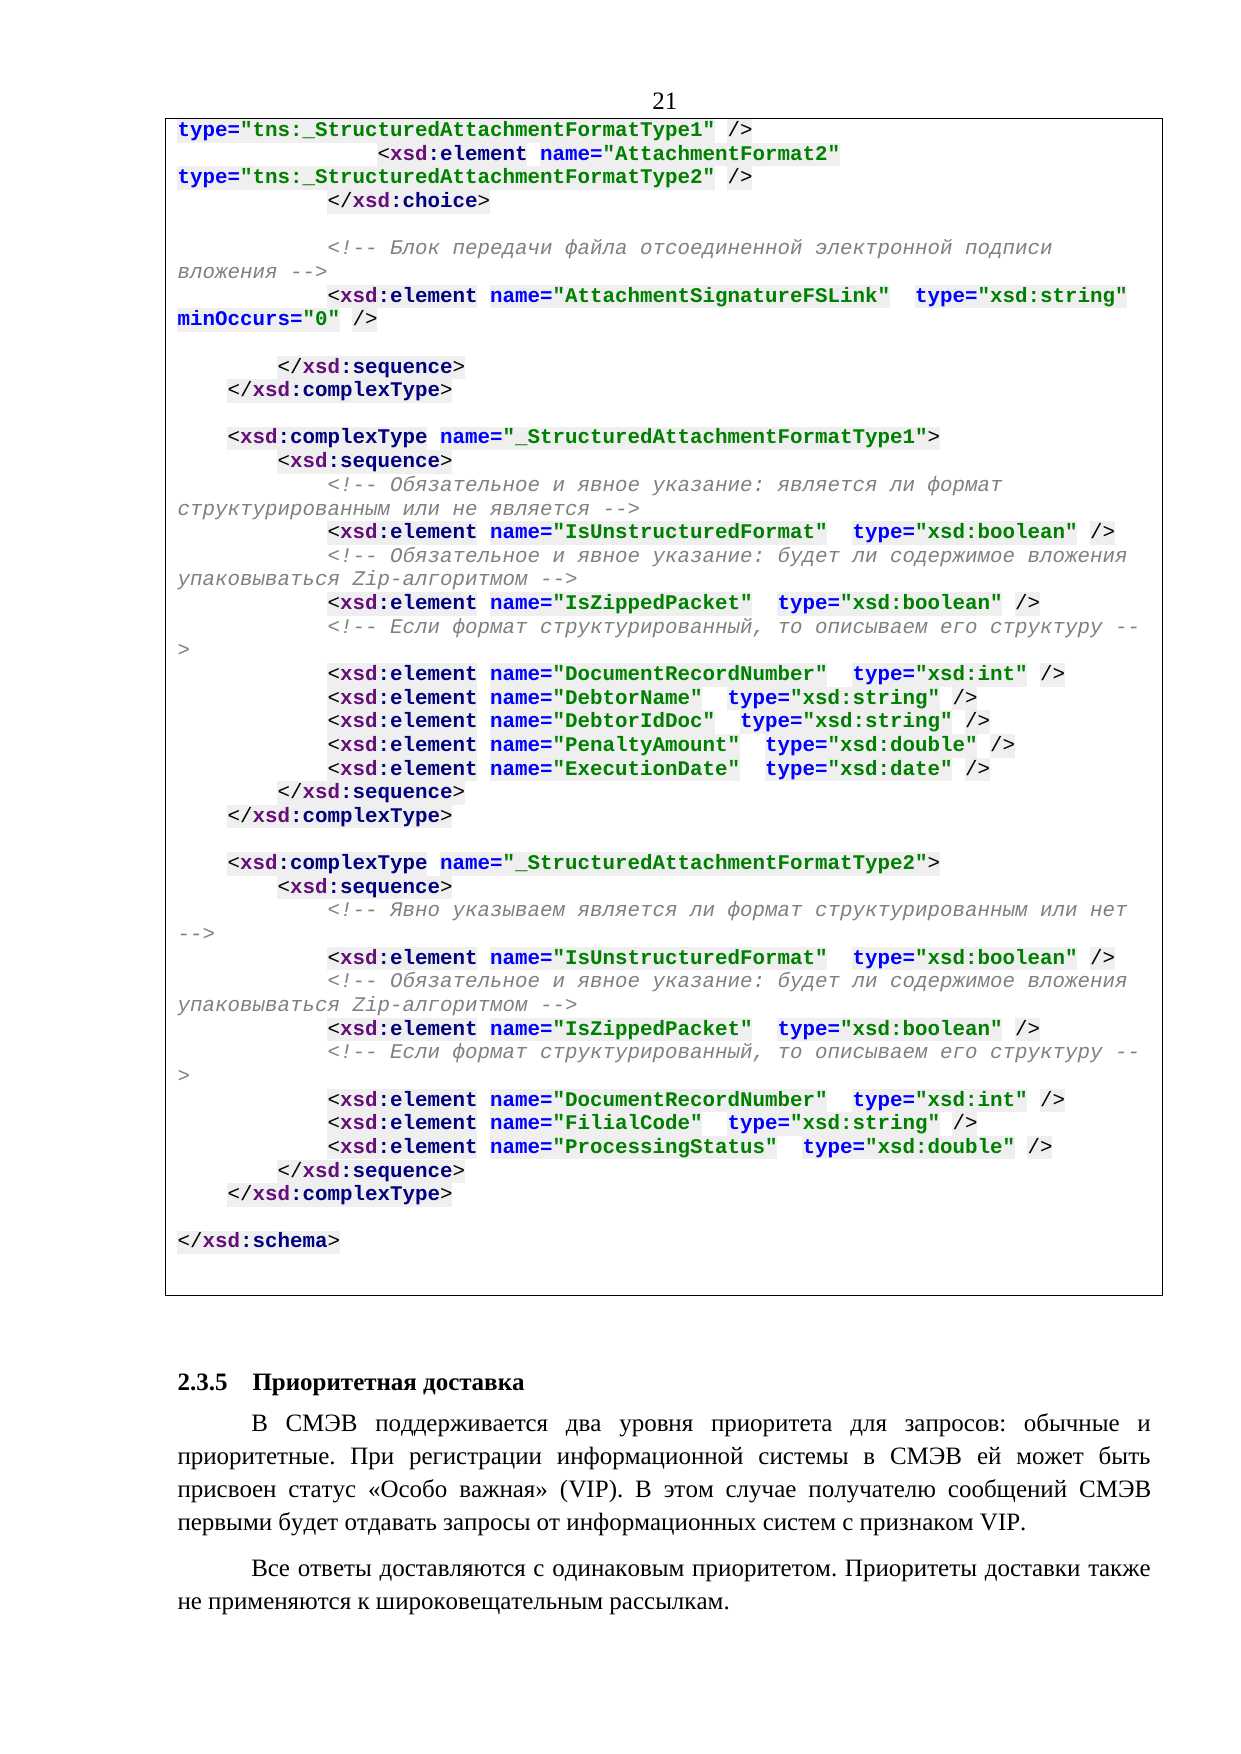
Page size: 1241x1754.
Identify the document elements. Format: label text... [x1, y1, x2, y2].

table_header <?xml version='1.0' encoding='UTF-8'?> <xsd:schema xmlns:xsd="http://www.w3.org/2001/XMLSchema" xmlns:tns="urn://x-artefacts-smev-gov-ru/mr3000/example/1.0.0" attributeFormDefault="unqualified" elementFormDefault="qualified" targetNamespace="urn://x-artefacts-smev-gov-ru/mr3000/example/1.0.0"> <!-- В собщении-запросе небоходимо передать реестр документов. Каждый документ состоит из заголовка и нескольких вложений. Атрибутивный состав заголовка одинаков для всех документов. Форматы вложений, прилагаемых к документам различны, но заранее предпопределены. --> <xsd:element name="RegistryExampleRequest"> <xsd:complexType> <xsd:sequence> <!-- В запросе может быть реестровый блок, для передачи однотипных сведений с вложениями и ЭП--> <xsd:element name="RegistryBlock" type="tns:_RegistryBlockType" minOccurs="0" /> <!-- Объявление блока вложений ко всему сообщению--> <xsd:element name="AttachmentsBlock" type="tns:_AttachmentsBlockType" minOccurs="0" /> </xsd:sequence> </xsd:complexType> </xsd:element> <xsd:complexType name="_RegistryBlockType"> <xsd:sequence> <xsd:element name="RegistryRecord" type="tns:_RegistryRecordType" minOccurs="0" /> </xsd:sequence> </xsd:complexType> <xsd:complexType name="_RegistryRecordType"> <xsd:sequence> <!-- Объявление обязательного идентификатора реестровой записи--> <xsd:element name="RegistryRecordID" type="xsd:string" /> <!-- Объявление блока вложений для реестровой записи--> <xsd:element name="AttachmentsBlock" type="tns:_AttachmentsBlockType" minOccurs="0" /> <!-- Описание элементов, описывающих реквизиты заголовков передаваемых документов - отражается любая ведомственная специфика--> <xsd:element name="DocumentNumber" type="xsd:string" /> <xsd:element name="DocumentDate" type="xsd:dateTime" /> <xsd:element name="DocumentOriginator" type="xsd:string" /> <xsd:element name="DocumentAttachmentsAmount" type="xsd:int" /> </xsd:sequence> </xsd:complexType> <!-- Блок описания вложений внутри бизнес-блока сообщения СМЭВ3 Может быть включен также в реестровую запись. Описание требований к представлению блока описания вложений приведено в Разделе 3.8 --> <xsd:complexType name="_AttachmentsBlockType"> <xsd:sequence> <xsd:element name="AttachmentDescription" type="tns:_AttachmentDescriptionType" minOccurs="0" /> </xsd:sequence> </xsd:complexType> <xsd:complexType name="_AttachmentDescriptionType"> <xsd:sequence> <!-- Указание способа передачи вложения: через ФХ или методом MTOM-передачи --> <xsd:choice> <!-- Ссылка на папку ФХ, в котором содержится передаваемое вложение--> <xsd:element name="AttachmentFSLink" type="xsd:string"/> <!-- Признак передачи вложения методом MTOM --> <xsd:element name="IsMTOMAttachmentContent" type="xsd:boolean"/> </xsd:choice> <!-- Описание возможных форматов вложения --> <xsd:choice> <xsd:element name="AttachmentFormat1" type="tns:_StructuredAttachmentFormatType1" /> <xsd:element name="AttachmentFormat2" type="tns:_StructuredAttachmentFormatType2" /> </xsd:choice> <!-- Блок передачи файла отсоединенной электронной подписи вложения --> <xsd:element name="AttachmentSignatureFSLink" type="xsd:string" minOccurs="0" /> </xsd:sequence> </xsd:complexType> <xsd:complexType name="_StructuredAttachmentFormatType1"> <xsd:sequence> <!-- Обязательное и явное указание: является ли формат структурированным или не является --> <xsd:element name="IsUnstructuredFormat" type="xsd:boolean" /> <!-- Обязательное и явное указание: будет ли содержимое вложения упаковываться Zip-алгоритмом --> <xsd:element name="IsZippedPacket" type="xsd:boolean" /> <!-- Если формат структурированный, то описываем его структуру --> <xsd:element name="DocumentRecordNumber" type="xsd:int" /> <xsd:element name="DebtorName" type="xsd:string" /> <xsd:element name="DebtorIdDoc" type="xsd:string" /> <xsd:element name="PenaltyAmount" type="xsd:double" /> <xsd:element name="ExecutionDate" type="xsd:date" /> </xsd:sequence> </xsd:complexType> <xsd:complexType name="_StructuredAttachmentFormatType2"> <xsd:sequence> <!-- Явно указываем является ли формат структурированным или нет --> <xsd:element name="IsUnstructuredFormat" type="xsd:boolean" /> <!-- Обязательное и явное указание: будет ли содержимое вложения упаковываться Zip-алгоритмом --> <xsd:element name="IsZippedPacket" type="xsd:boolean" /> <!-- Если формат структурированный, то описываем его структуру --> <xsd:element name="DocumentRecordNumber" type="xsd:int" /> <xsd:element name="FilialCode" type="xsd:string" /> <xsd:element name="ProcessingStatus" type="xsd:double" /> </xsd:sequence> </xsd:complexType> </xsd:schema> [166, 119, 1162, 1295]
text В СМЭВ поддерживается два уровня приоритета для запросов: обычные и приоритетные. При регистрации информационной системы в СМЭВ ей может быть присвоен статус «Особо важная» (VIP). В этом случае получателю сообщений СМЭВ первыми будет отдавать запросы от информационных систем с признаком VIP. [177, 1408, 1152, 1536]
text Все ответы доставляются с одинаковым приоритетом. Приоритеты доставки также не применяются к широковещательным рассылкам. [177, 1553, 1152, 1614]
subtitle Приоритетная доставка [177, 1367, 1152, 1396]
